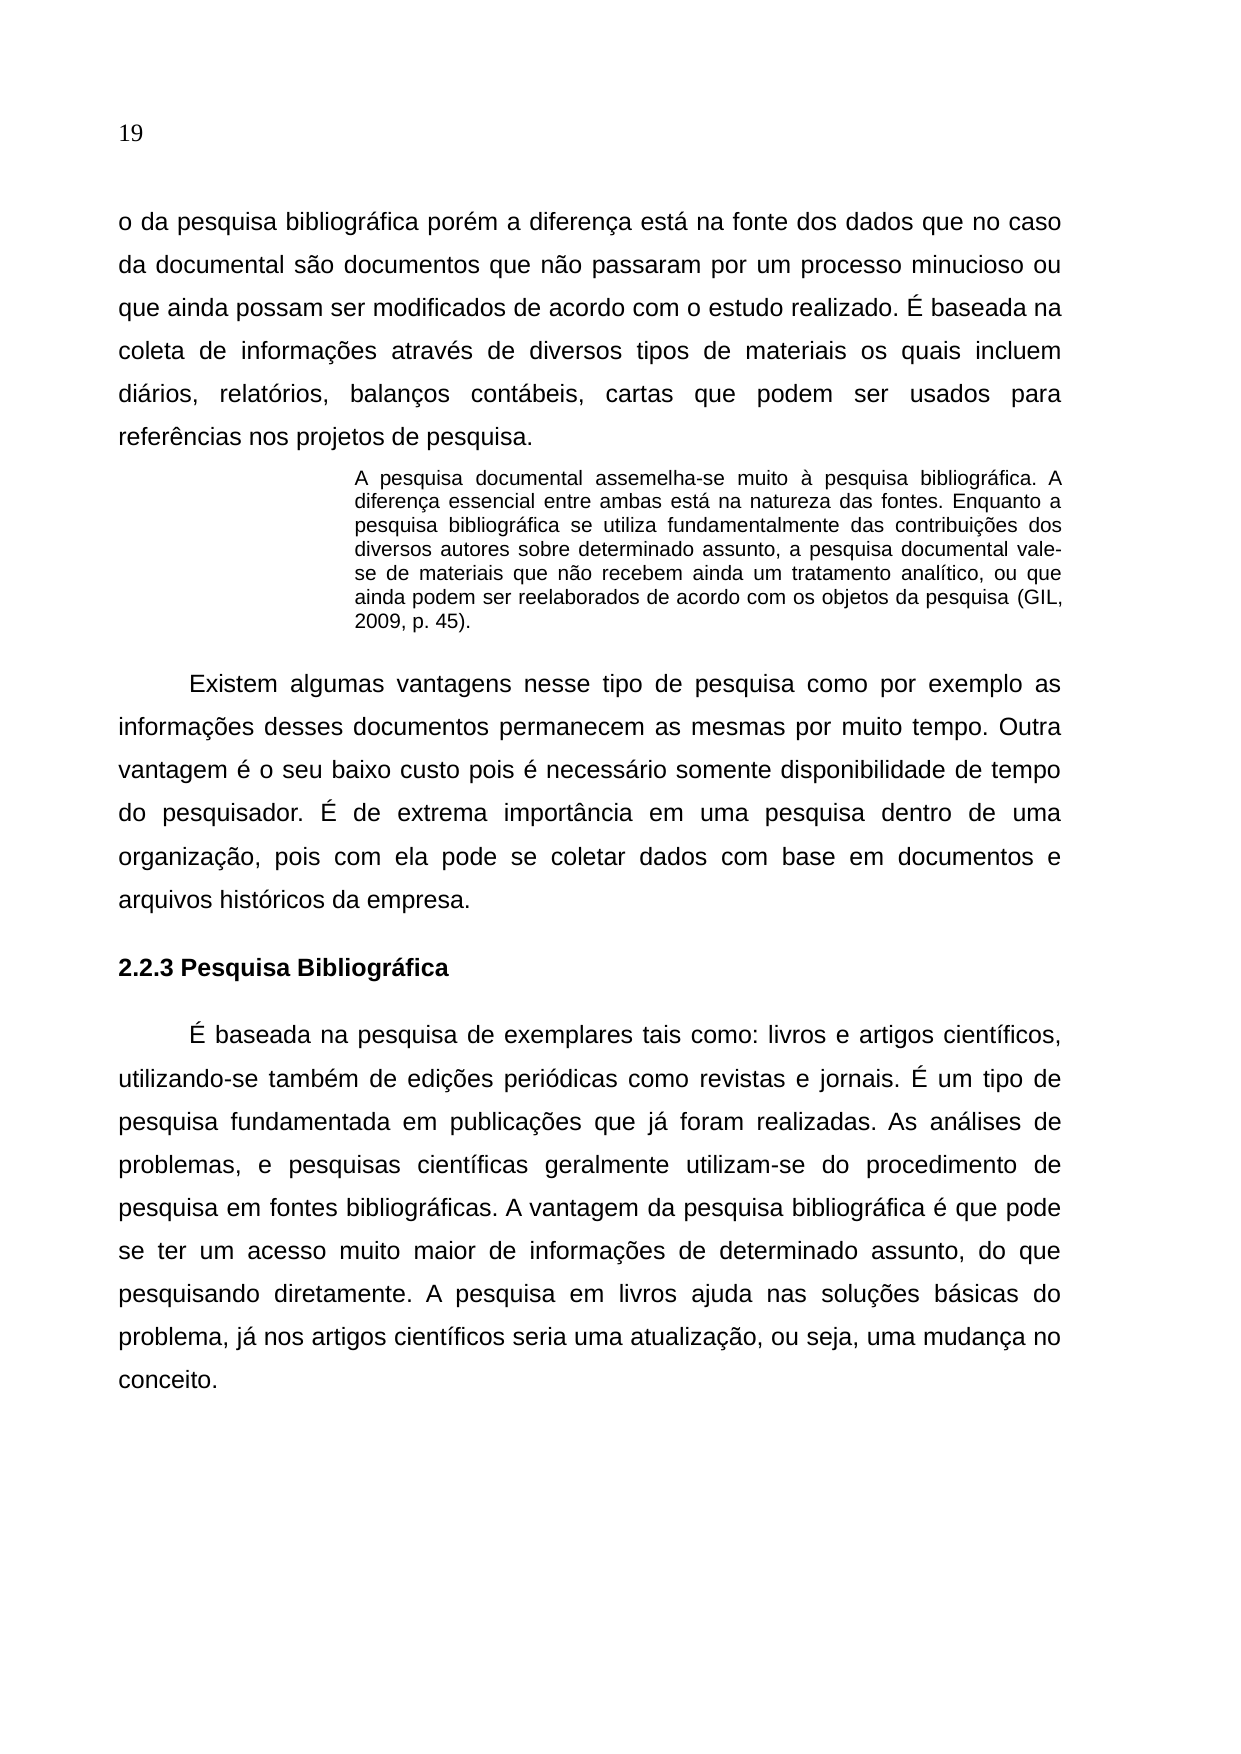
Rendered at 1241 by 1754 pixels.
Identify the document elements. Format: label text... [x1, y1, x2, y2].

text É baseada na pesquisa de exemplares tais como: livros e artigos científicos, utilizando-se também de edições periódicas como revistas e jornais. É um tipo de pesquisa fundamentada em publicações que já foram realizadas. As análises de problemas, e pesquisas científicas geralmente utilizam-se do procedimento de pesquisa em fontes bibliográficas. A vantagem da pesquisa bibliográfica é que pode se ter um acesso muito maior de informações de determinado assunto, do que pesquisando diretamente. A pesquisa em livros ajuda nas soluções básicas do problema, já nos artigos científicos seria uma atualização, ou seja, uma mudança no conceito. [118, 1021, 1063, 1394]
text Existem algumas vantagens nesse tipo de pesquisa como por exemplo as informações desses documentos permanecem as mesmas por muito tempo. Outra vantagem é o seu baixo custo pois é necessário somente disponibilidade de tempo do pesquisador. É de extrema importância em uma pesquisa dentro de uma organização, pois com ela pode se coletar dados com base em documentos e arquivos históricos da empresa. [118, 669, 1063, 913]
text o da pesquisa bibliográfica porém a diferença está na fonte dos dados que no caso da documental são documentos que não passaram por um processo minucioso ou que ainda possam ser modificados de acordo com o estudo realizado. É baseada na coleta de informações através de diversos tipos de materiais os quais incluem diários, relatórios, balanços contábeis, cartas que podem ser usados para referências nos projetos de pesquisa. [118, 207, 1063, 451]
subtitle 2.2.3 Pesquisa Bibliográfica [118, 953, 1063, 981]
text A pesquisa documental assemelha-se muito à pesquisa bibliográfica. A diferença essencial entre ambas está na natureza das fontes. Enquanto a pesquisa bibliográfica se utiliza fundamentalmente das contribuições dos diversos autores sobre determinado assunto, a pesquisa documental vale-se de materiais que não recebem ainda um tratamento analítico, ou que ainda podem ser reelaborados de acordo com os objetos da pesquisa (GIL, 2009, p. 45). [354, 465, 1063, 633]
